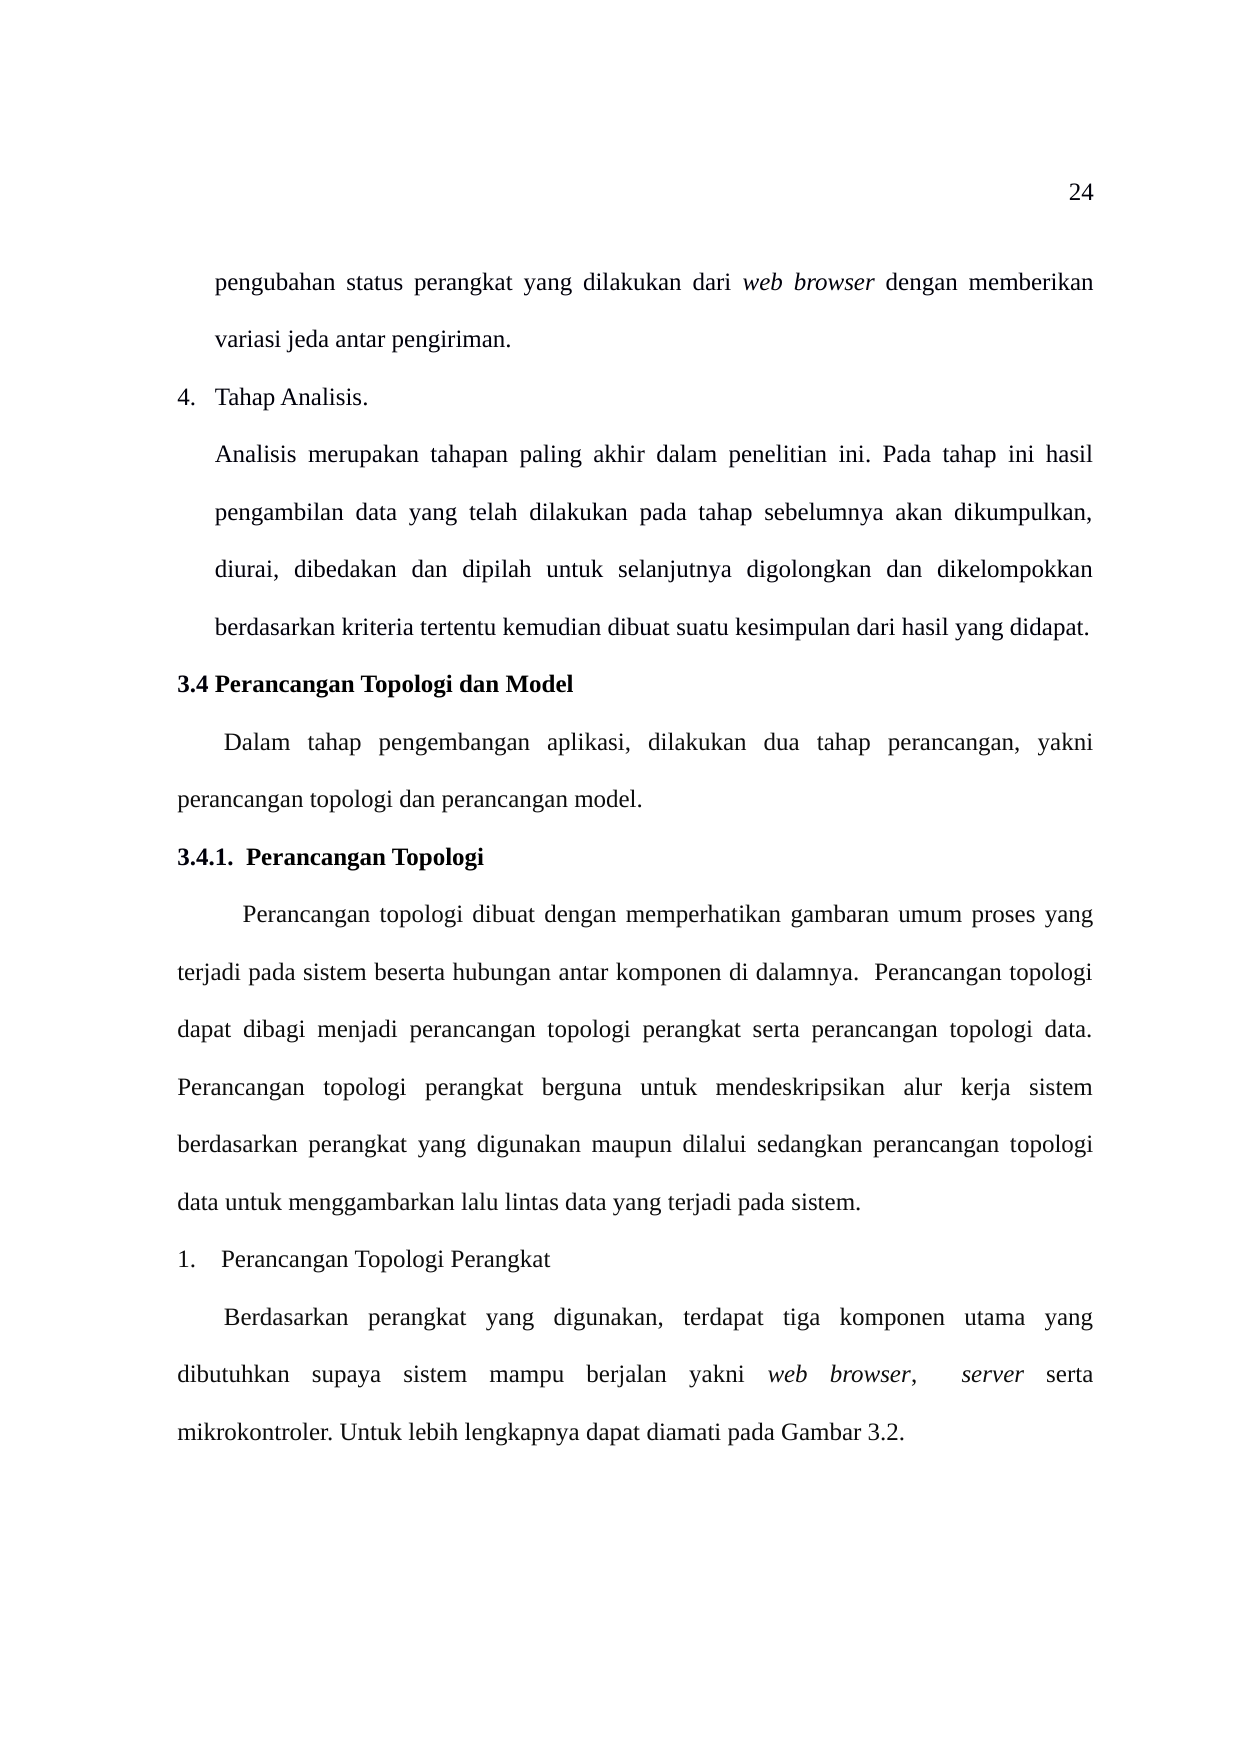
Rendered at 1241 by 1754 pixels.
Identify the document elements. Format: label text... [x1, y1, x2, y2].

text Dalam tahap pengembangan aplikasi, dilakukan dua tahap perancangan, yakni perancangan topologi dan perancangan model. [177, 727, 1093, 813]
text Berdasarkan perangkat yang digunakan, terdapat tiga komponen utama yang dibutuhkan supaya sistem mampu berjalan yakni web browser, server serta mikrokontroler. Untuk lebih lengkapnya dapat diamati pada Gambar 3.2. [177, 1302, 1093, 1446]
list pengubahan status perangkat yang dilakukan dari web browser dengan memberikan variasi jeda antar pengiriman. [177, 267, 1093, 353]
subtitle 3.4 Perancangan Topologi dan Model [177, 669, 1093, 698]
subtitle 3.4.1. Perancangan Topologi [177, 842, 1093, 871]
text Perancangan topologi dibuat dengan memperhatikan gambaran umum proses yang terjadi pada sistem beserta hubungan antar komponen di dalamnya. Perancangan topologi dapat dibagi menjadi perancangan topologi perangkat serta perancangan topologi data. Perancangan topologi perangkat berguna untuk mendeskripsikan alur kerja sistem berdasarkan perangkat yang digunakan maupun dilalui sedangkan perancangan topologi data untuk menggambarkan lalu lintas data yang terjadi pada sistem. [177, 899, 1093, 1216]
text 1. Perancangan Topologi Perangkat [177, 1244, 1093, 1273]
text Analisis merupakan tahapan paling akhir dalam penelitian ini. Pada tahap ini hasil pengambilan data yang telah dilakukan pada tahap sebelumnya akan dikumpulkan, diurai, dibedakan dan dipilah untuk selanjutnya digolongkan dan dikelompokkan berdasarkan kriteria tertentu kemudian dibuat suatu kesimpulan dari hasil yang didapat. [214, 439, 1093, 641]
list Tahap Analisis. [177, 382, 1093, 411]
